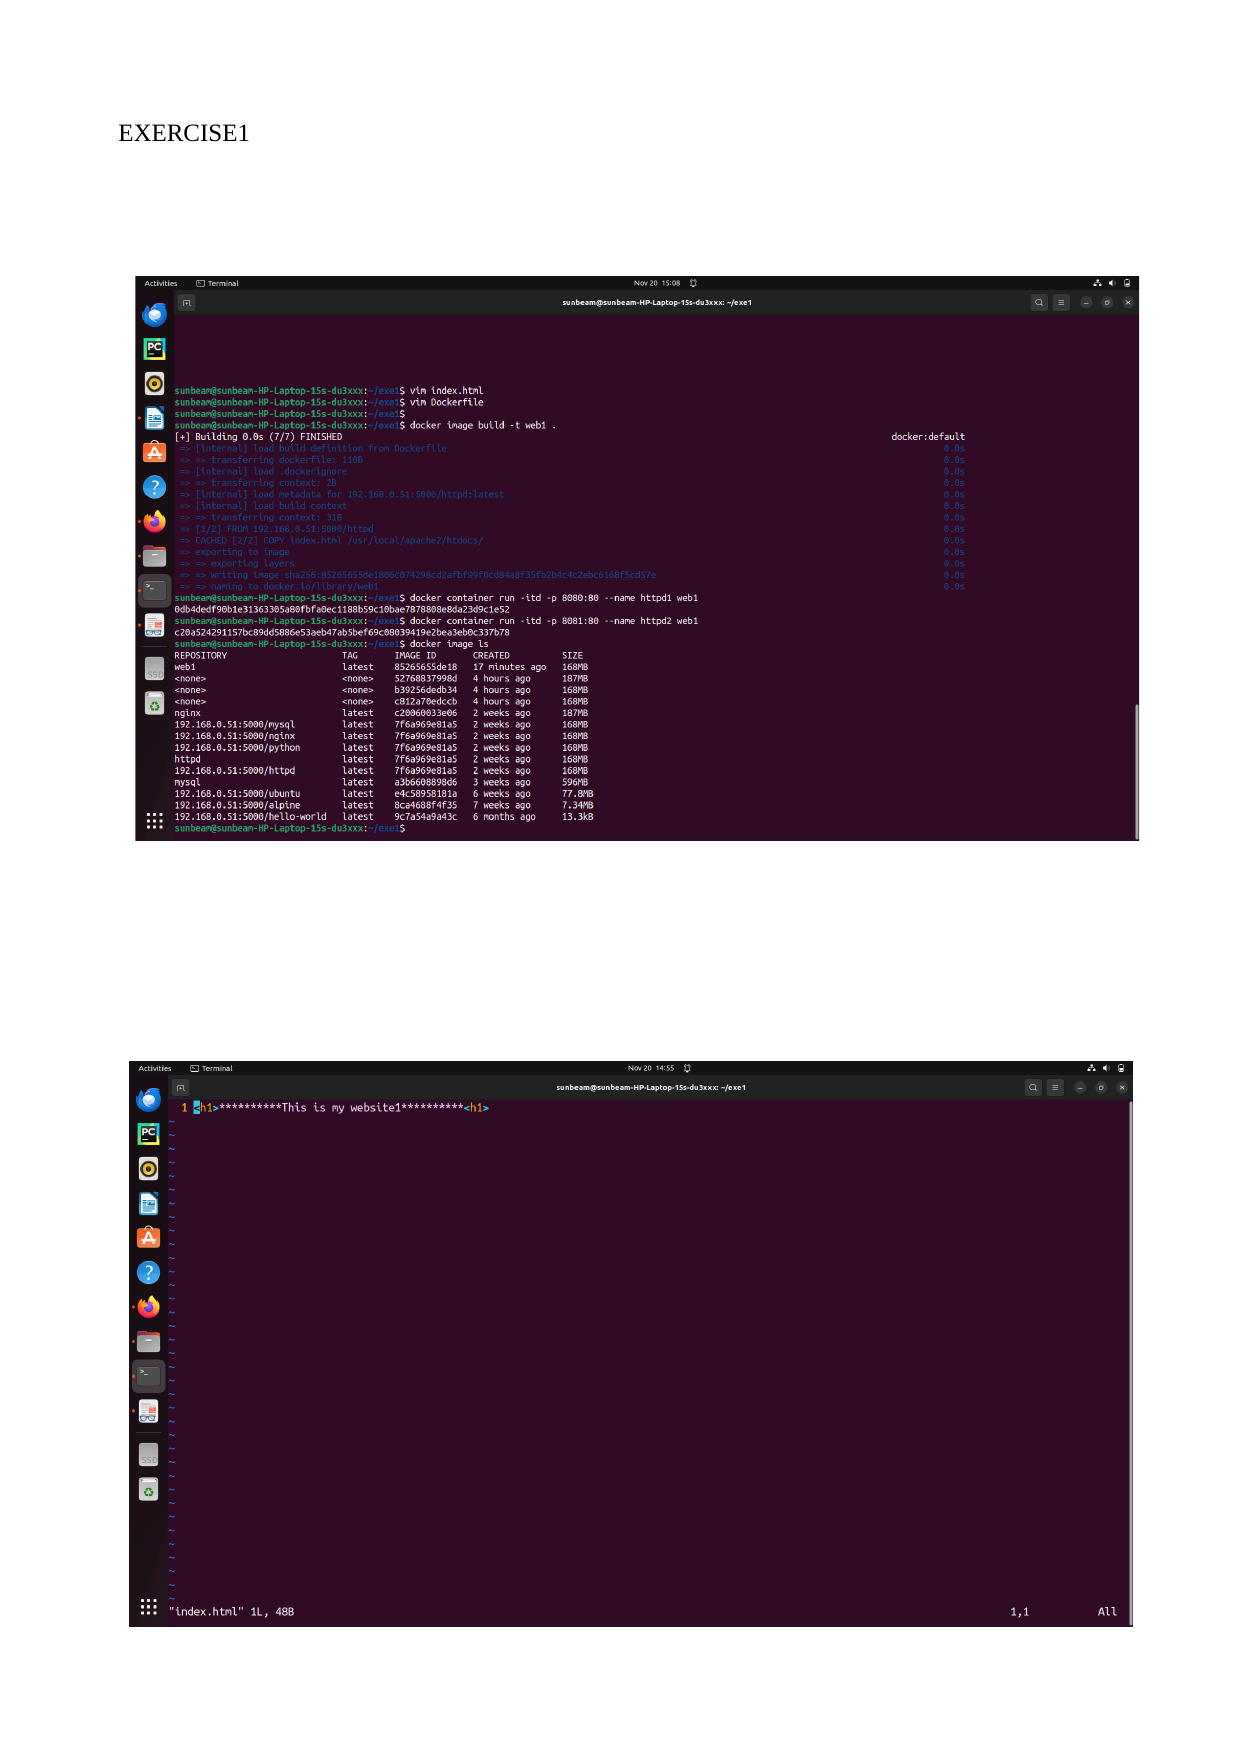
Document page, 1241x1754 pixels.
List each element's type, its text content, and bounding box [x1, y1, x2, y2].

picture [129, 1061, 1133, 1627]
picture [135, 276, 1140, 841]
text EXERCISE1 [118, 118, 1122, 147]
